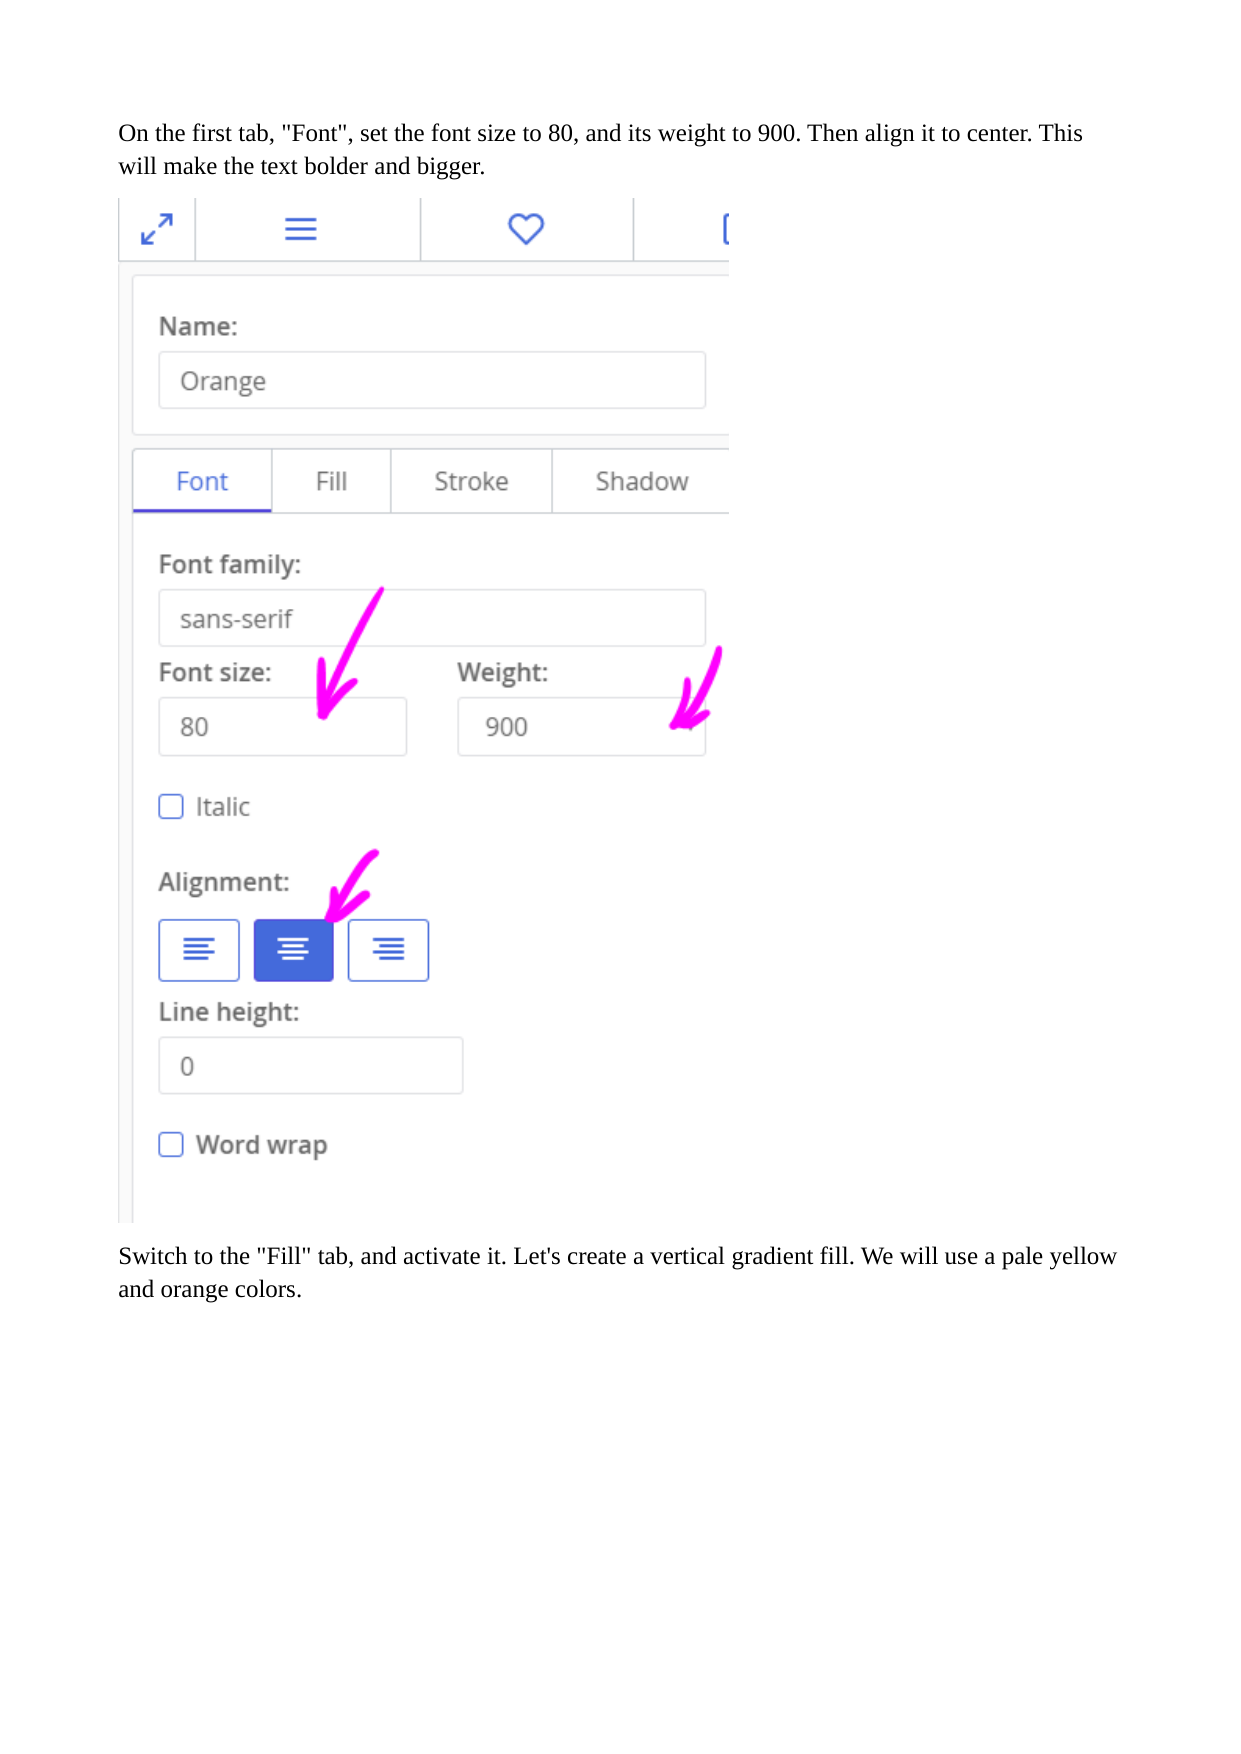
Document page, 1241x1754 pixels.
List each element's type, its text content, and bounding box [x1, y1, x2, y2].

text On the first tab, "Font", set the font size to 80, and its weight to 900. Then align it to center. This will make the text bolder and bigger. [118, 118, 1122, 180]
text Switch to the "Fill" tab, and activate it. Let's create a vertical gradient fill. We will use a pale yellow and orange colors. [118, 1241, 1122, 1303]
picture [118, 198, 729, 1223]
